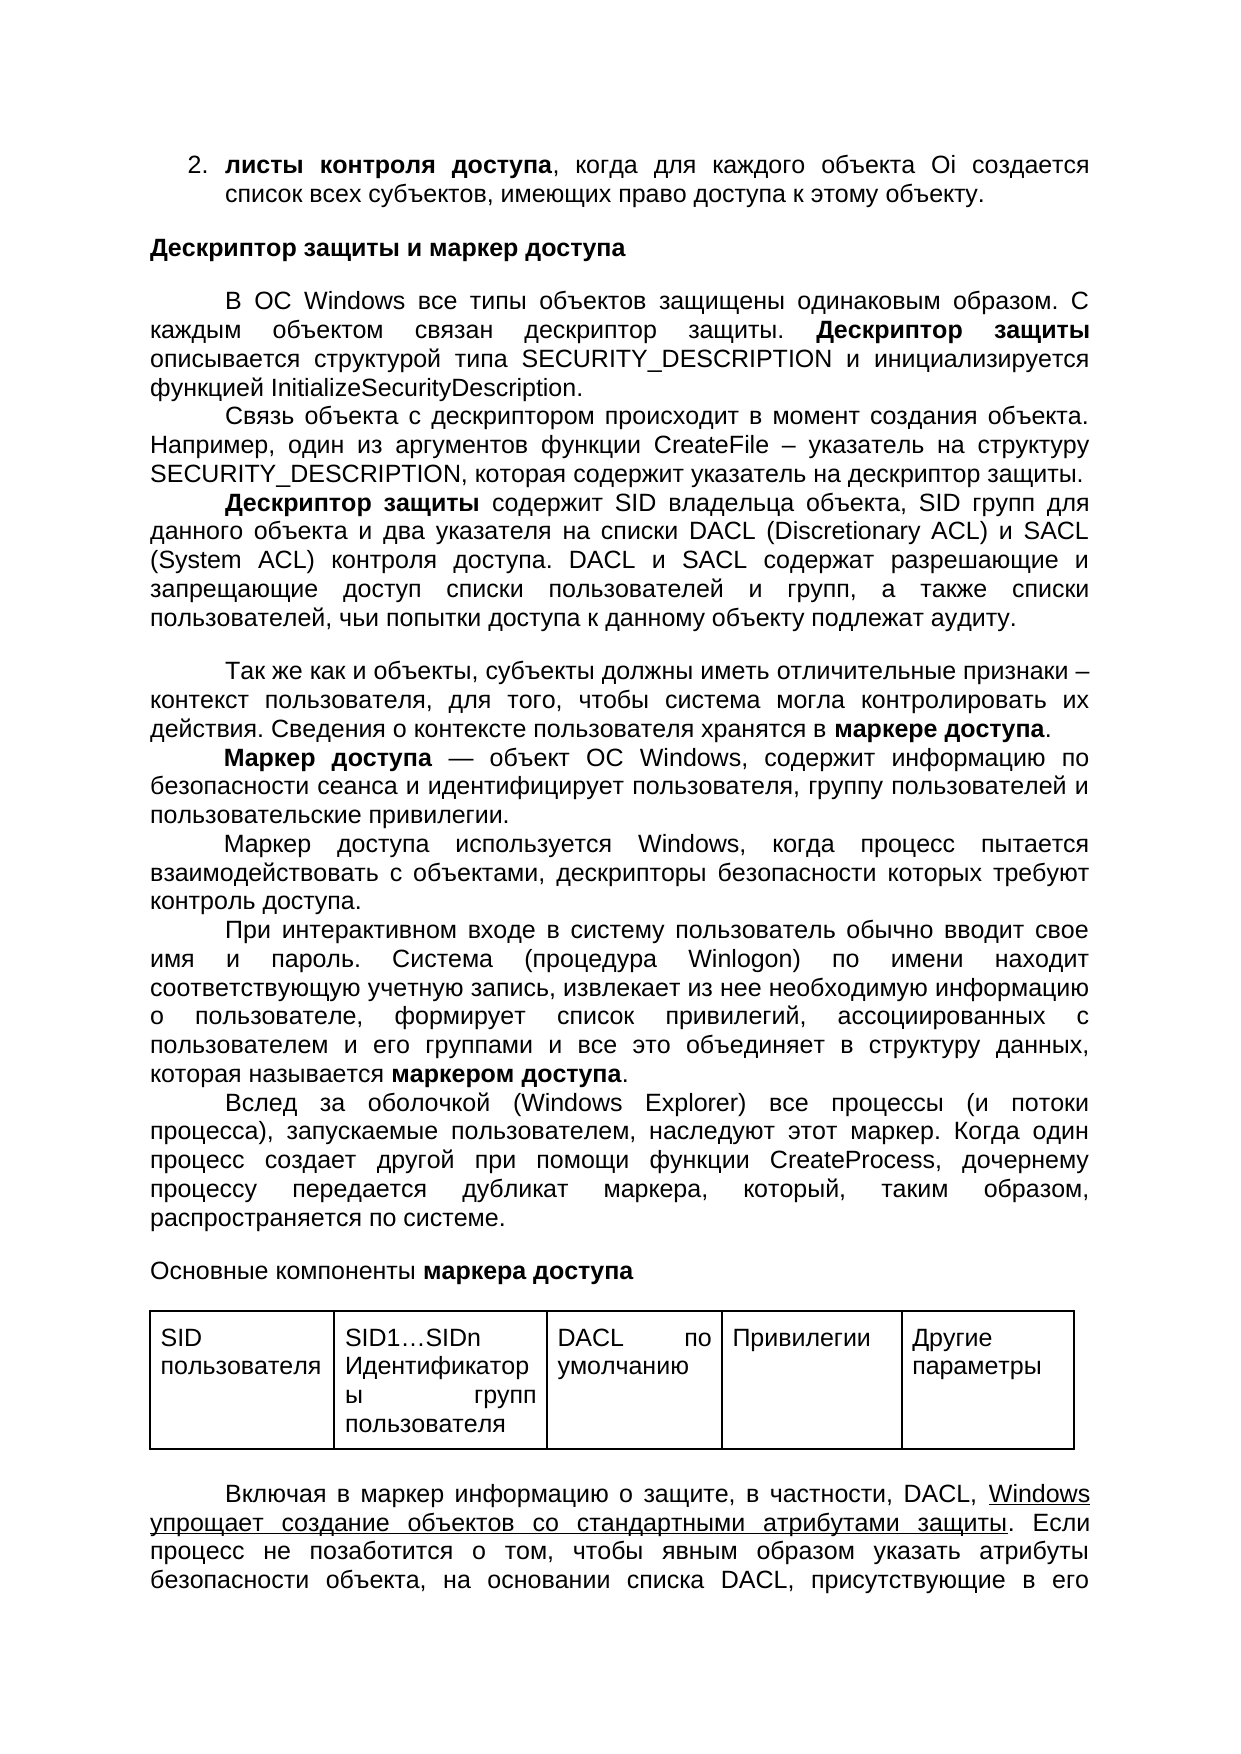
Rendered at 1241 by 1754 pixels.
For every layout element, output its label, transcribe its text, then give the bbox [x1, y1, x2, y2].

text Маркер доступа — объект ОС Windows, содержит информацию по безопасности сеанса и идентифицирует пользователя, группу пользователей и пользовательские привилегии. [150, 742, 1090, 829]
text Связь объекта с дескриптором происходит в момент создания объекта. Например, один из аргументов функции CreateFile – указатель на структуру SECURITY_DESCRIPTION, которая содержит указатель на дескриптор защиты. [150, 401, 1090, 487]
text Вслед за оболочкой (Windows Explorer) все процессы (и потоки процесса), запускаемые пользователем, наследуют этот маркер. Когда один процесс создает другой при помощи функции CreateProcess, дочернему процессу передается дубликат маркера, который, таким образом, распространяется по системе. [150, 1087, 1090, 1231]
table_header DACL по умолчанию [548, 1312, 721, 1448]
list листы контроля доступа, когда для каждого объекта Oi создается список всех субъектов, имеющих право доступа к этому объекту. [187, 150, 1090, 207]
text При интерактивном входе в систему пользователь обычно вводит свое имя и пароль. Система (процедура Winlogon) по имени находит соответствующую учетную запись, извлекает из нее необходимую информацию о пользователе, формирует список привилегий, ассоциированных с пользователем и его группами и все это объединяет в структуру данных, которая называется маркером доступа. [150, 915, 1090, 1087]
text В ОС Windows все типы объектов защищены одинаковым образом. С каждым объектом связан дескриптор защиты. Дескриптор защиты описывается структурой типа SECURITY_DESCRIPTION и инициализируется функцией InitializeSecurityDescription. [150, 286, 1090, 401]
table_header Другие параметры [903, 1312, 1073, 1448]
text Маркер доступа используется Windows, когда процесс пытается взаимодействовать с объектами, дескрипторы безопасности которых требуют контроль доступа. [150, 829, 1090, 915]
table_header SID пользователя [151, 1312, 333, 1448]
table_header Привилегии [723, 1312, 901, 1448]
text Основные компоненты маркера доступа [150, 1256, 1090, 1285]
text Включая в маркер информацию о защите, в частности, DACL, Windows упрощает создание объектов со стандартными атрибутами защиты. Если процесс не позаботится о том, чтобы явным образом указать атрибуты безопасности объекта, на основании списка DACL, присутствующие в его [150, 1479, 1090, 1594]
table_header SID1…SIDn Идентификаторы групп пользователя [335, 1312, 546, 1448]
text Дескриптор защиты содержит SID владельца объекта, SID групп для данного объекта и два указателя на списки DACL (Discretionary ACL) и SACL (System ACL) контроля доступа. DACL и SACL содержат разрешающие и запрещающие доступ списки пользователей и групп, а также списки пользователей, чьи попытки доступа к данному объекту подлежат аудиту. [150, 487, 1090, 631]
text Дескриптор защиты и маркер доступа [150, 232, 1090, 261]
text Так же как и объекты, субъекты должны иметь отличительные признаки – контекст пользователя, для того, чтобы система могла контролировать их действия. Сведения о контексте пользователя хранятся в маркере доступа. [150, 656, 1090, 742]
